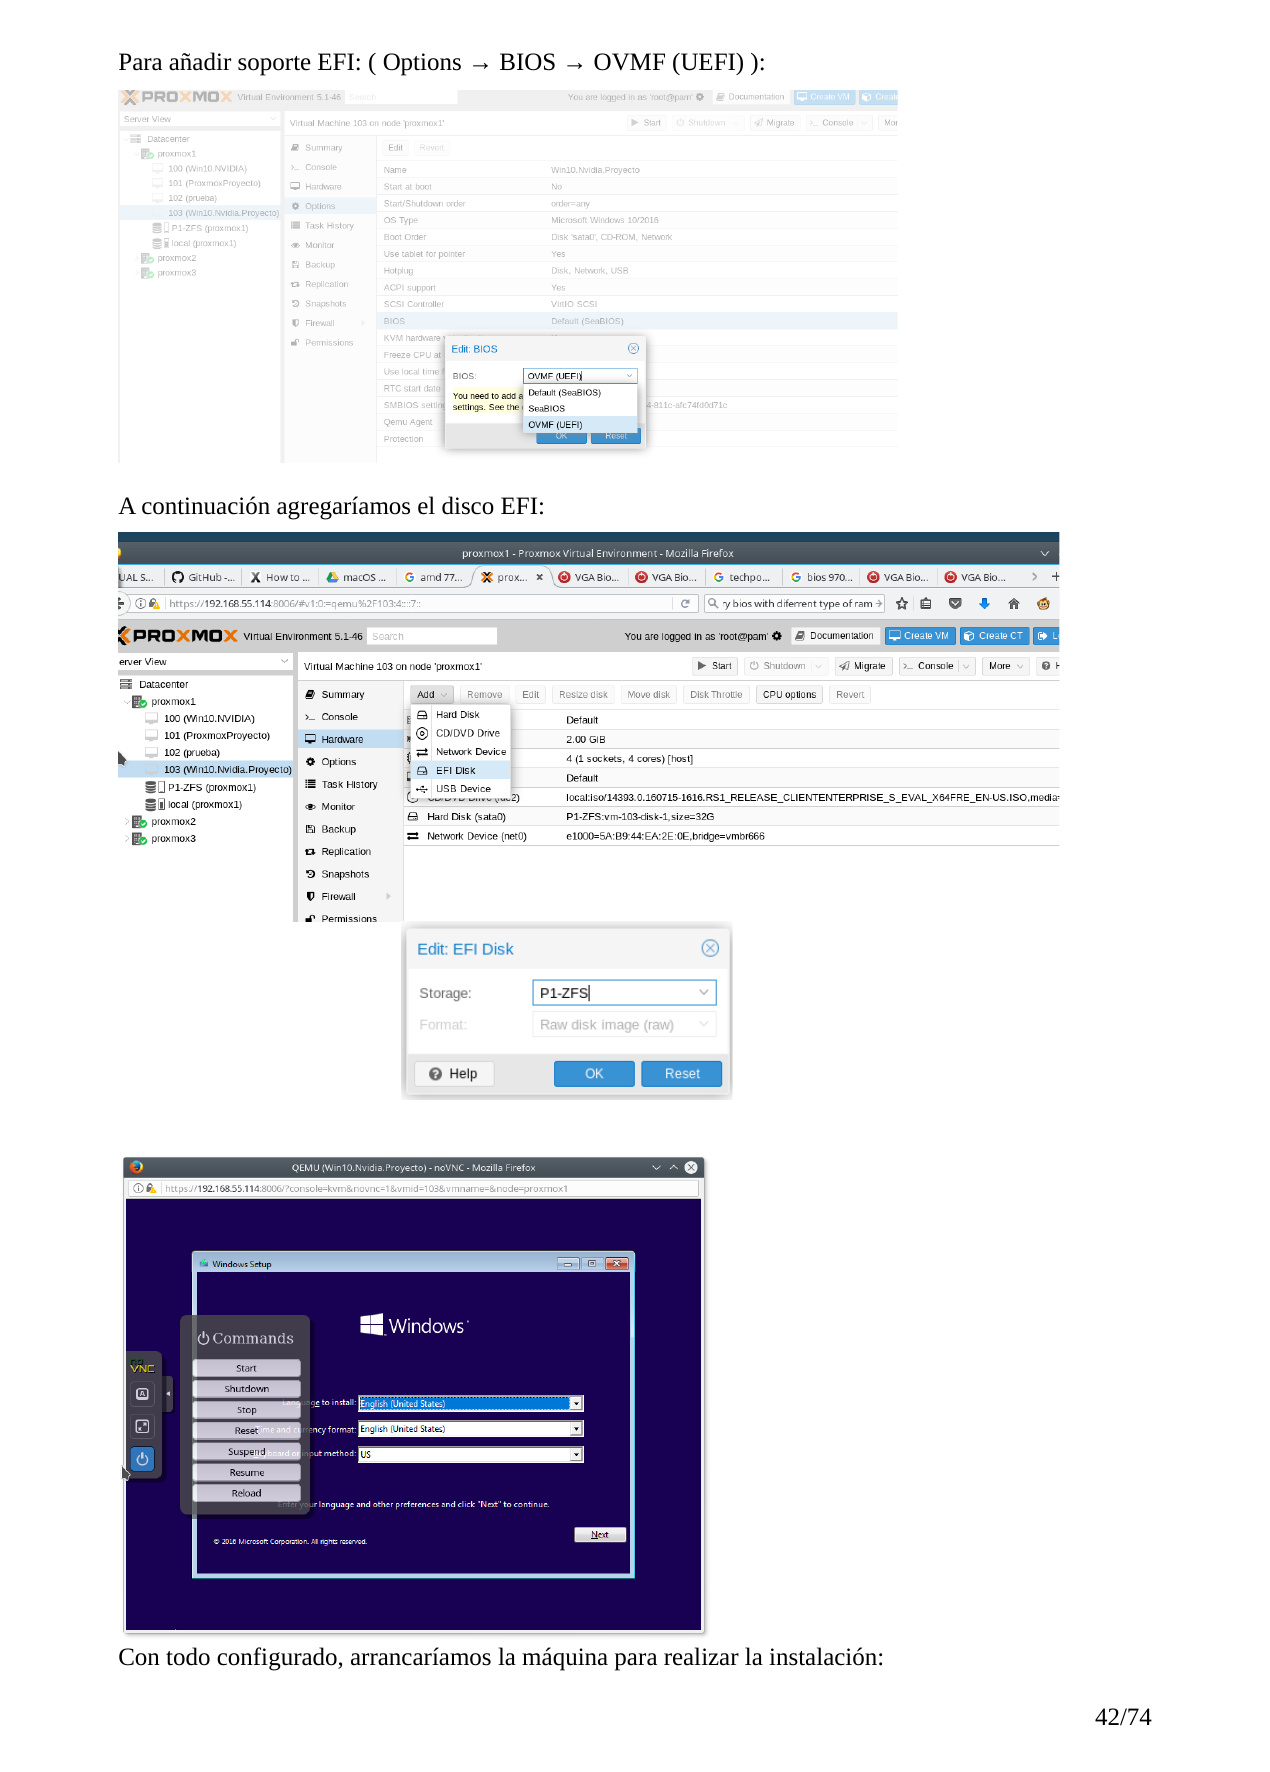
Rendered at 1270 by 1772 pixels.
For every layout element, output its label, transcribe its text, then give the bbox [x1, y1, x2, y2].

picture [118, 90, 898, 463]
picture [118, 1152, 713, 1642]
picture [118, 532, 1060, 1100]
text Con todo configurado, arrancaríamos la máquina para realizar la instalación: [118, 1128, 1152, 1671]
text Para añadir soporte EFI: ( Options → BIOS → OVMF (UEFI) ): [118, 47, 1152, 76]
text A continuación agregaríamos el disco EFI: [118, 491, 1152, 520]
